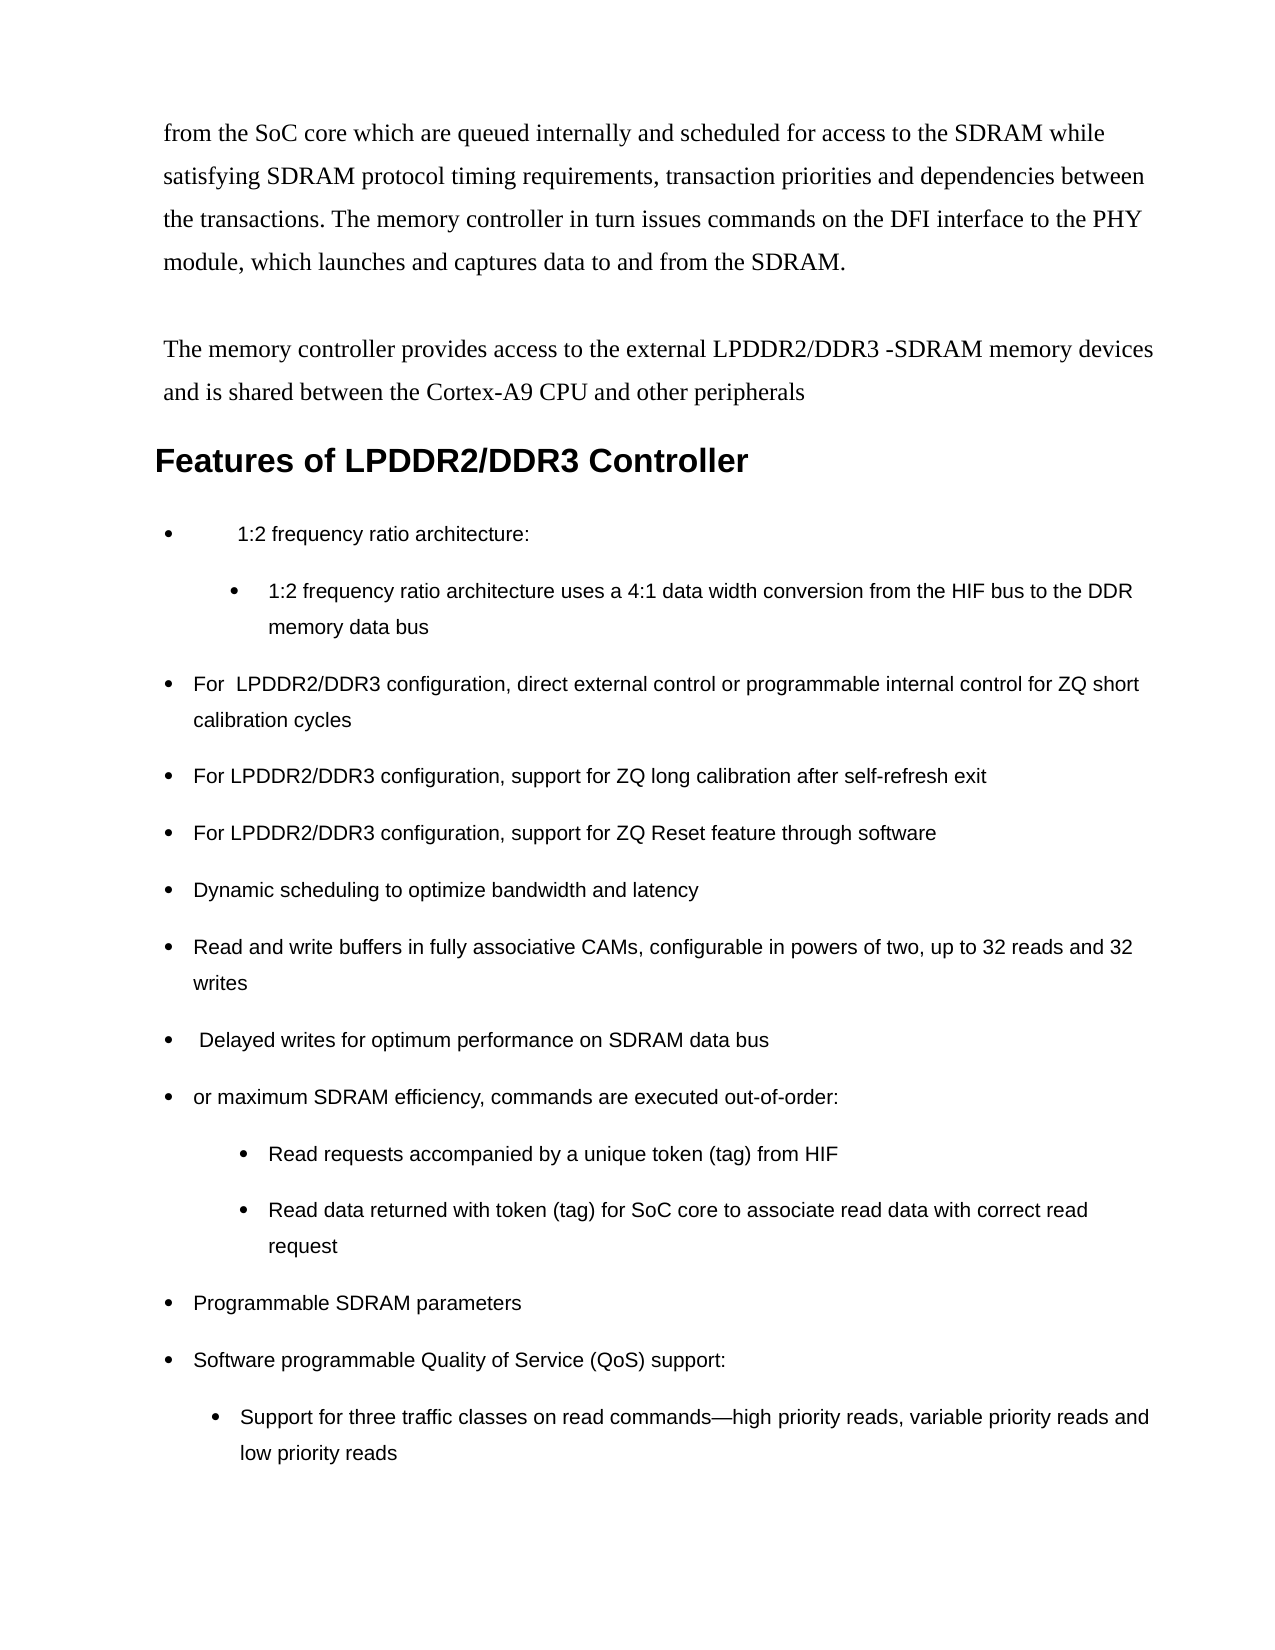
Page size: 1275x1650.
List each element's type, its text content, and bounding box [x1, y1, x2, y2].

list Support for three traffic classes on read commands—high priority reads, variable priority reads and low priority reads [212, 1405, 1157, 1465]
list Read data returned with token (tag) for SoC core to associate read data with correct read request [240, 1198, 1157, 1258]
list For LPDDR2/DDR3 configuration, support for ZQ Reset feature through software [165, 821, 1157, 845]
text The memory controller provides access to the external LPDDR2/DDR3 -SDRAM memory devices and is shared between the Cortex-A9 CPU and other peripherals [163, 334, 1157, 406]
subtitle Features of LPDDR2/DDR3 Controller [154, 441, 1157, 479]
list 1:2 frequency ratio architecture uses a 4:1 data width conversion from the HIF bus to the DDR memory data bus [231, 578, 1157, 638]
list For LPDDR2/DDR3 configuration, support for ZQ long calibration after self-refresh exit [165, 764, 1157, 788]
list Software programmable Quality of Service (QoS) support: [165, 1348, 1157, 1372]
list Read and write buffers in fully associative CAMs, configurable in powers of two, up to 32 reads and 32 writes [165, 935, 1157, 995]
list or maximum SDRAM efficiency, commands are executed out-of-order: [165, 1084, 1157, 1108]
text from the SoC core which are queued internally and scheduled for access to the SDRAM while satisfying SDRAM protocol timing requirements, transaction priorities and dependencies between the transactions. The memory controller in turn issues commands on the DFI interface to the PHY module, which launches and captures data to and from the SDRAM. [163, 118, 1157, 276]
list 1:2 frequency ratio architecture: [163, 522, 1157, 546]
list For LPDDR2/DDR3 configuration, direct external control or programmable internal control for ZQ short calibration cycles [165, 671, 1157, 731]
list Read requests accompanied by a unique token (tag) from HIF [240, 1141, 1157, 1165]
list Programmable SDRAM parameters [165, 1291, 1157, 1315]
list Delayed writes for optimum performance on SDRAM data bus [165, 1028, 1157, 1052]
list Dynamic scheduling to optimize bandwidth and latency [165, 878, 1157, 902]
